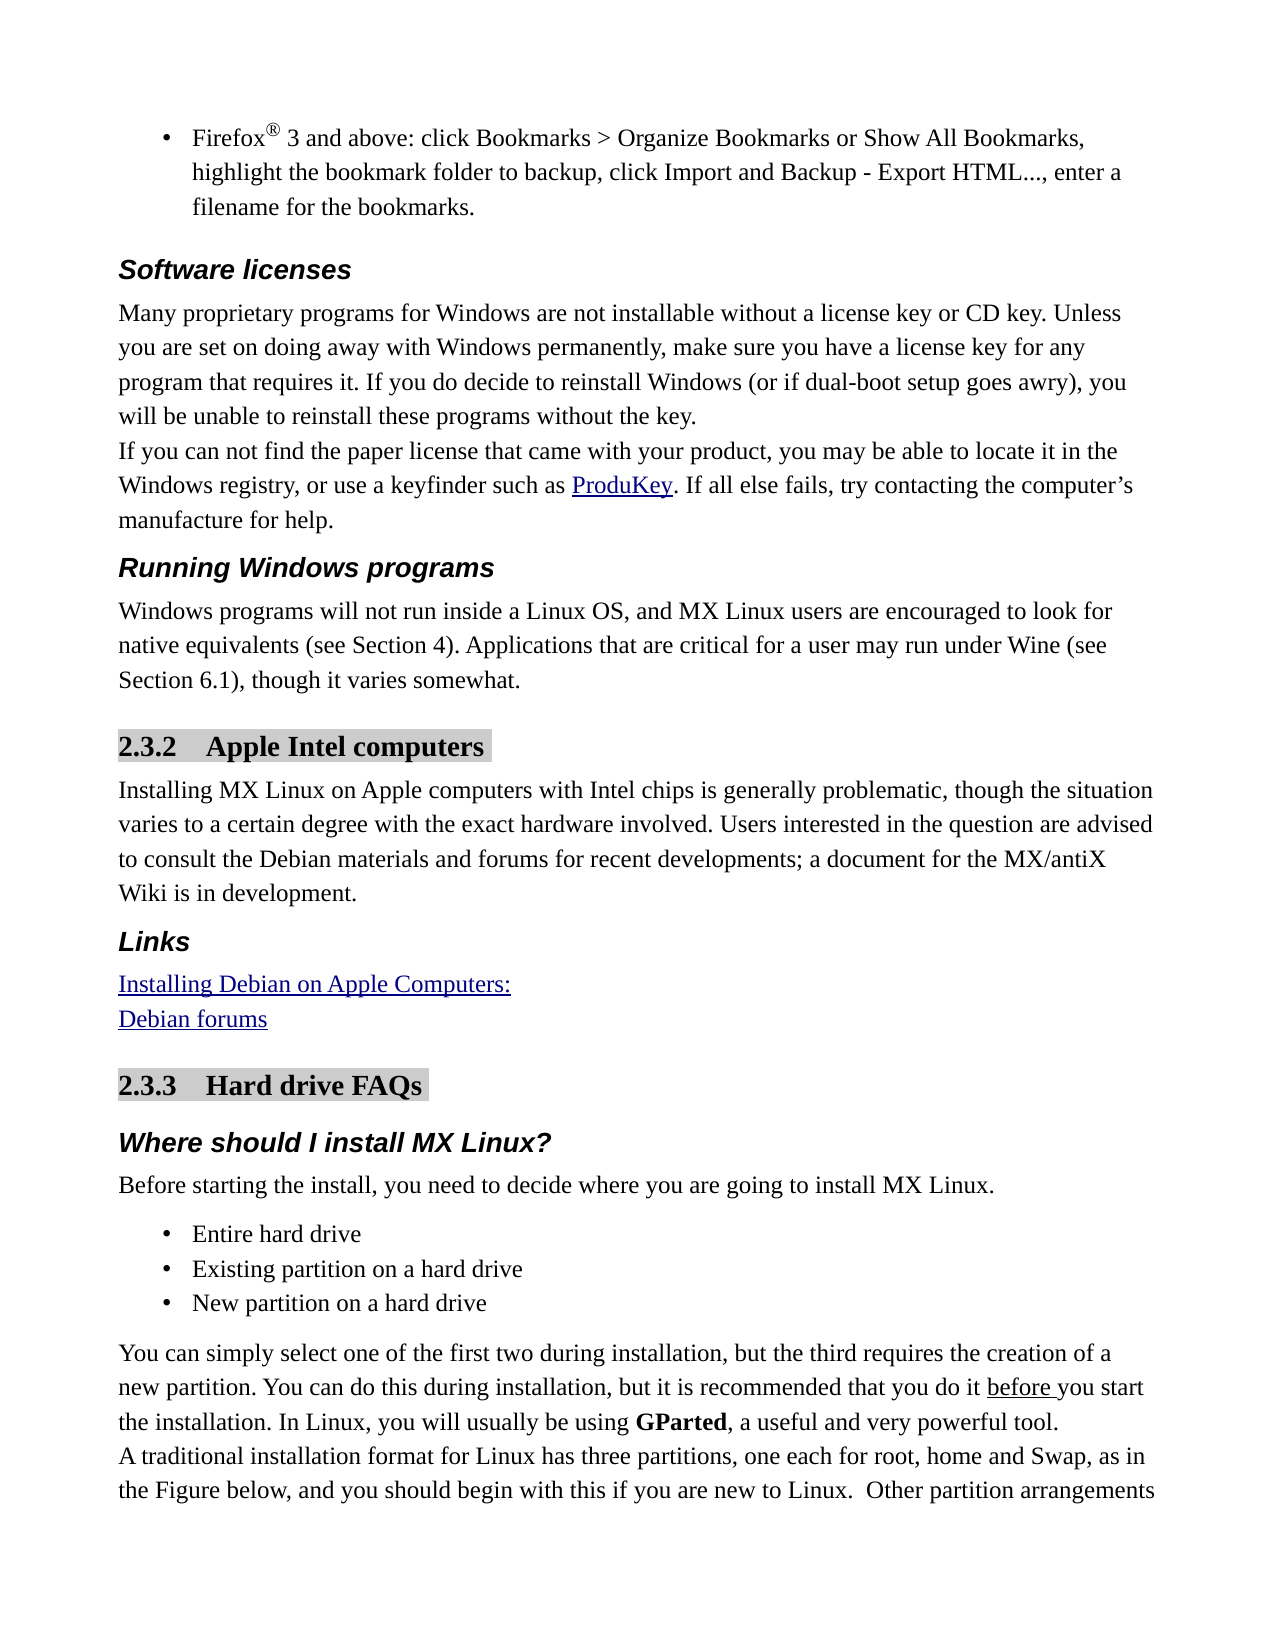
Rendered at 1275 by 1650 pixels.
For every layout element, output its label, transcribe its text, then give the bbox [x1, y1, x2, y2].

text A traditional installation format for Linux has three partitions, one each for root, home and Swap, as in the Figure below, and you should begin with this if you are new to Linux. Other partition arrangements [118, 1441, 1157, 1504]
text Many proprietary programs for Windows are not installable without a license key or CD key. Unless you are set on doing away with Windows permanently, make sure you have a license key for any program that requires it. If you do decide to reinstall Windows (or if dual-boot setup goes awry), you will be unable to reinstall these programs without the key. [118, 298, 1157, 430]
text Before starting the install, you need to decide where you are going to install MX Linux. [118, 1171, 1157, 1199]
text You can simply select one of the first two during installation, but the third requires the creation of a new partition. You can do this during installation, but it is recommended that you do it before you start the installation. In Linux, you will usually be using GParted, a useful and very powerful tool. [118, 1338, 1157, 1435]
list New partition on a hard drive [162, 1288, 1157, 1317]
subtitle Where should I install MX Linux? [118, 1126, 1157, 1158]
subtitle Software licenses [118, 253, 1157, 285]
subtitle 2.3.2 Apple Intel computers [492, 729, 1157, 762]
subtitle Links [118, 925, 1157, 957]
text Windows programs will not run inside a Linux OS, and MX Linux users are encouraged to look for native equivalents (see Section 4). Applications that are critical for a user may run under Wine (see Section 6.1), though it varies somewhat. [118, 596, 1157, 694]
text Installing Debian on Apple Computers: [118, 969, 1157, 998]
list Existing partition on a hard drive [162, 1254, 1157, 1283]
list Firefox® 3 and above: click Bookmarks > Organize Bookmarks or Show All Bookmarks, highlight the bookmark folder to backup, click Import and Backup - Export HTML..., enter a filename for the bookmarks. [162, 118, 1157, 221]
subtitle 2.3.3 Hard drive FAQs [429, 1068, 1157, 1101]
list Entire hard drive [162, 1219, 1157, 1248]
text If you can not find the paper license that came with your product, you may be able to locate it in the Windows registry, or use a keyfinder such as ProduKey. If all else fails, try contacting the computer’s manufacture for help. [118, 436, 1157, 533]
subtitle Running Windows programs [118, 552, 1157, 583]
text Debian forums [118, 1004, 1157, 1033]
text Installing MX Linux on Apple computers with Intel chips is generally problematic, though the situation varies to a certain degree with the exact hardware involved. Users interested in the question are advised to consult the Debian materials and forums for recent developments; a document for the MX/antiX Wiki is in development. [118, 775, 1157, 907]
